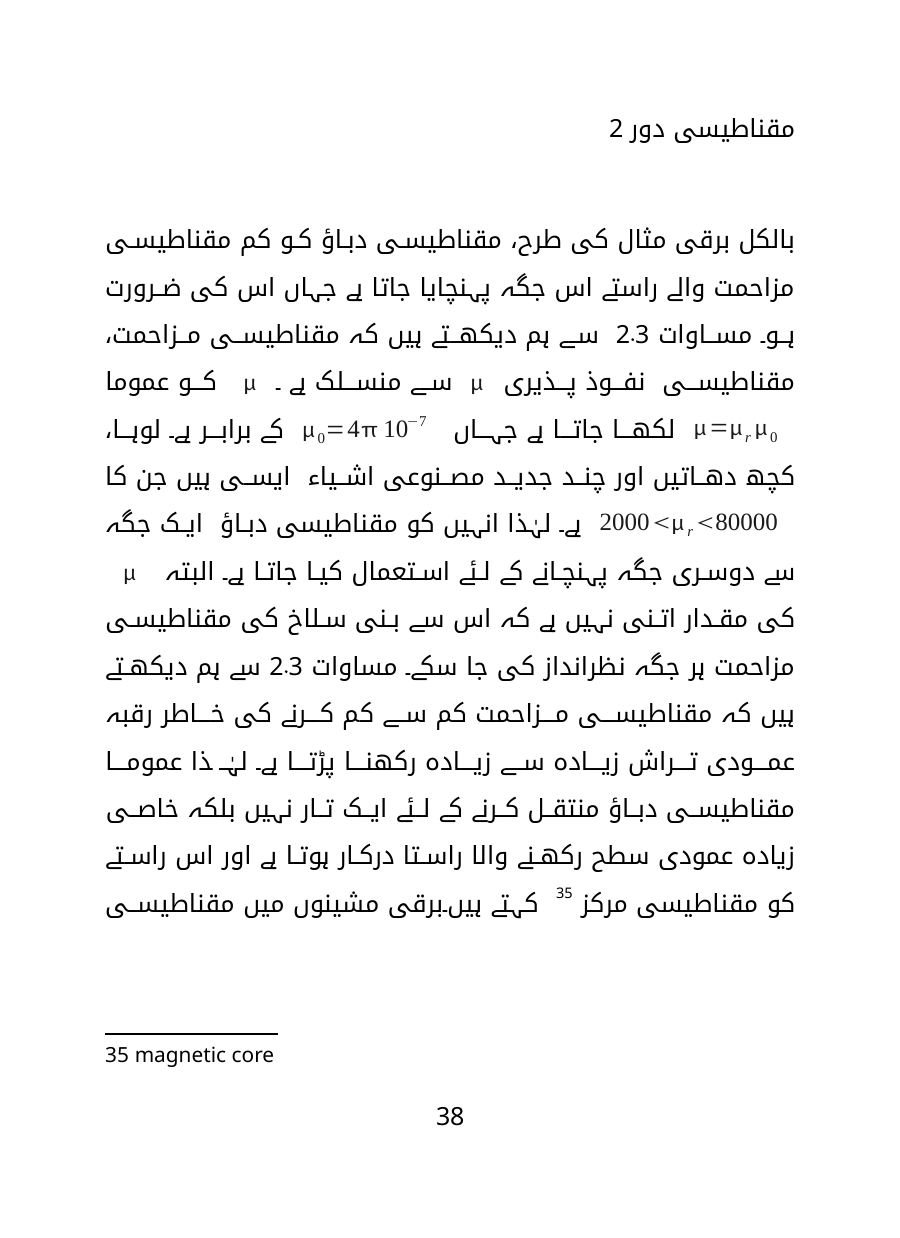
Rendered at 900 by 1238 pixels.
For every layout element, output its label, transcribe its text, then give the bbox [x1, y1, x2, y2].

text بالکل برقی مثال کی طرح، مقناطیسی دباؤ کو کم مقناطیسی مزاحمت والے راستے اس جگہ پہنچایا جاتا ہے جہاں اس کی ضرورت ہو۔ مساوات 2.3 سے ہم دیکھتے ہیں کہ مقناطیسی مزاحمت، مقناطیسی نفوذ پذیریسے منسلک ہے ۔ کو عمومالکھا جاتا ہے جہاں کے برابر ہے۔ لوہا، کچھ دھاتیں اور چند جدید مصنوعی اشیاء ایسی ہیں جن کاہے۔ لہٰذا انہیں کو مقناطیسی دباؤ ایک جگہ سے دوسری جگہ پہنچانے کے لئے استعمال کیا جاتا ہے۔ البتہ کی مقدار اتنی نہیں ہے کہ اس سے بنی سلاخ کی مقناطیسی مزاحمت ہر جگہ نظرانداز کی جا سکے۔ مساوات 2.3 سے ہم دیکھتے ہیں کہ مقناطیسی مزاحمت کم سے کم کرنے کی خاطر رقبہ عمودی تراش زیادہ سے زیادہ رکھنا پڑتا ہے۔ لہٰذا عموما مقناطیسی دباؤ منتقل کرنے کے لئے ایک تار نہیں بلکہ خاصی زیادہ عمودی سطح رکھنے والا راستا درکار ہوتا ہے اور اس راستے کو مقناطیسی مرکز کہتے ہیں۔برقی مشینوں میں مقناطیسی مرکز باریک چادر یا پتری کو تہ در تہ رکھ کر بنایا جاتا ہے۔ مقناطیسی مرکز کے بارے میں ہم حصہ 2.8 میں مزید دیکھیں گے۔ [105, 216, 795, 927]
text magnetic core [105, 1040, 795, 1068]
